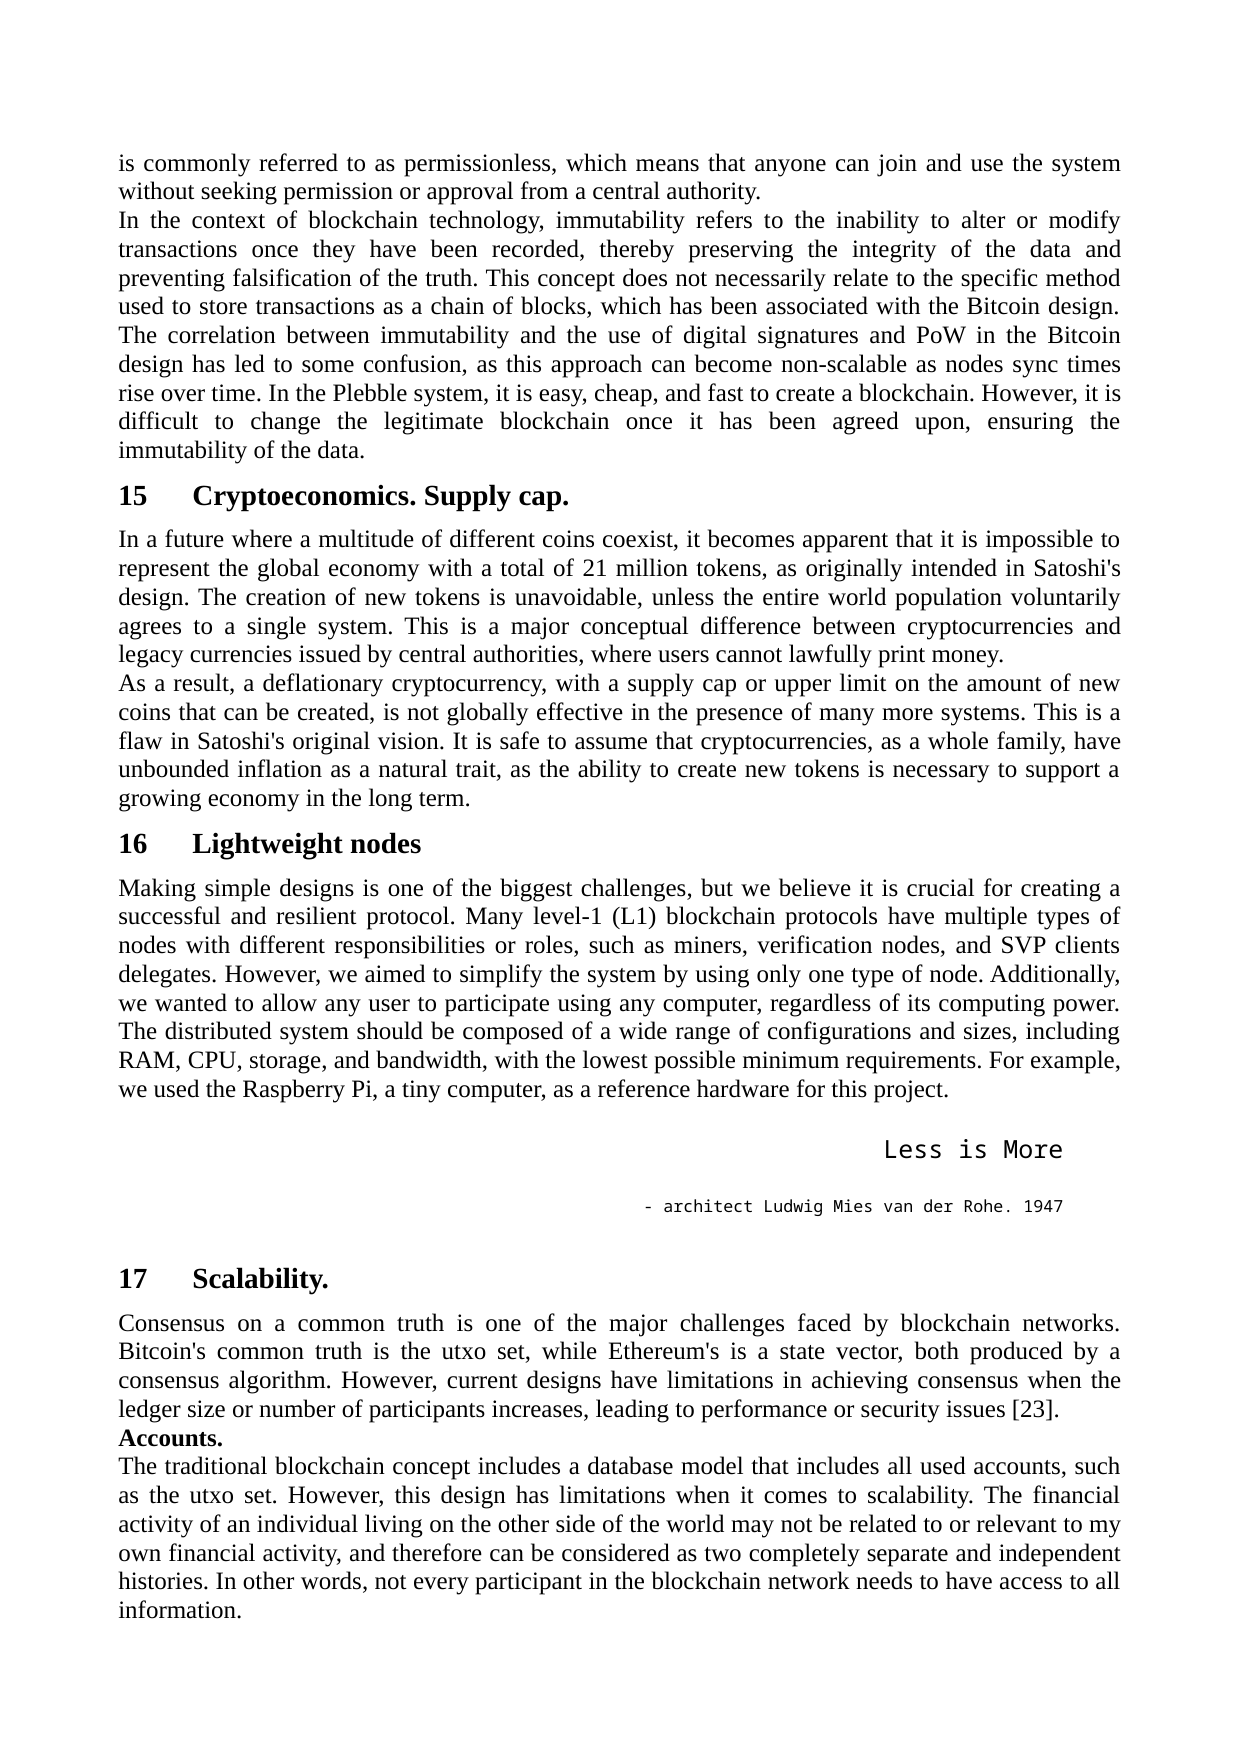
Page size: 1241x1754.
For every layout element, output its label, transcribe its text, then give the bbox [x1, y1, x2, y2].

text Less is More [118, 1131, 1063, 1165]
text Making simple designs is one of the biggest challenges, but we believe it is crucial for creating a successful and resilient protocol. Many level-1 (L1) blockchain protocols have multiple types of nodes with different responsibilities or roles, such as miners, verification nodes, and SVP clients delegates. However, we aimed to simplify the system by using only one type of node. Additionally, we wanted to allow any user to participate using any computer, regardless of its computing power. The distributed system should be composed of a wide range of configurations and sizes, including RAM, CPU, storage, and bandwidth, with the lowest possible minimum requirements. For example, we used the Raspberry Pi, a tiny computer, as a reference hardware for this project. [118, 873, 1122, 1103]
subtitle Lightweight nodes [118, 827, 1122, 860]
text The traditional blockchain concept includes a database model that includes all used accounts, such as the utxo set. However, this design has limitations when it comes to scalability. The financial activity of an individual living on the other side of the world may not be related to or relevant to my own financial activity, and therefore can be considered as two completely separate and independent histories. In other words, not every participant in the blockchain network needs to have access to all information. [118, 1451, 1122, 1624]
text Accounts. [118, 1423, 1122, 1451]
text In the context of blockchain technology, immutability refers to the inability to alter or modify transactions once they have been recorded, thereby preserving the integrity of the data and preventing falsification of the truth. This concept does not necessarily relate to the specific method used to store transactions as a chain of blocks, which has been associated with the Bitcoin design. The correlation between immutability and the use of digital signatures and PoW in the Bitcoin design has led to some confusion, as this approach can become non-scalable as nodes sync times rise over time. In the Plebble system, it is easy, cheap, and fast to create a blockchain. However, it is difficult to change the legitimate blockchain once it has been agreed upon, ensuring the immutability of the data. [118, 205, 1122, 464]
text Consensus on a common truth is one of the major challenges faced by blockchain networks. Bitcoin's common truth is the utxo set, while Ethereum's is a state vector, both produced by a consensus algorithm. However, current designs have limitations in achieving consensus when the ledger size or number of participants increases, leading to performance or security issues [23]. [118, 1308, 1122, 1423]
text In a future where a multitude of different coins coexist, it becomes apparent that it is impossible to represent the global economy with a total of 21 million tokens, as originally intended in Satoshi's design. The creation of new tokens is unavoidable, unless the entire world population voluntarily agrees to a single system. This is a major conceptual difference between cryptocurrencies and legacy currencies issued by central authorities, where users cannot lawfully print money. [118, 524, 1122, 668]
subtitle Scalability. [118, 1262, 1122, 1295]
subtitle Cryptoeconomics. Supply cap. [118, 478, 1122, 512]
text As a result, a deflationary cryptocurrency, with a supply cap or upper limit on the amount of new coins that can be created, is not globally effective in the presence of many more systems. This is a flaw in Satoshi's original vision. It is safe to assume that cryptocurrencies, as a whole family, have unbounded inflation as a natural trait, as the ability to create new tokens is necessary to support a growing economy in the long term. [118, 668, 1122, 812]
text - architect Ludwig Mies van der Rohe. 1947 [118, 1195, 1063, 1218]
text is commonly referred to as permissionless, which means that anyone can join and use the system without seeking permission or approval from a central authority. [118, 148, 1122, 205]
